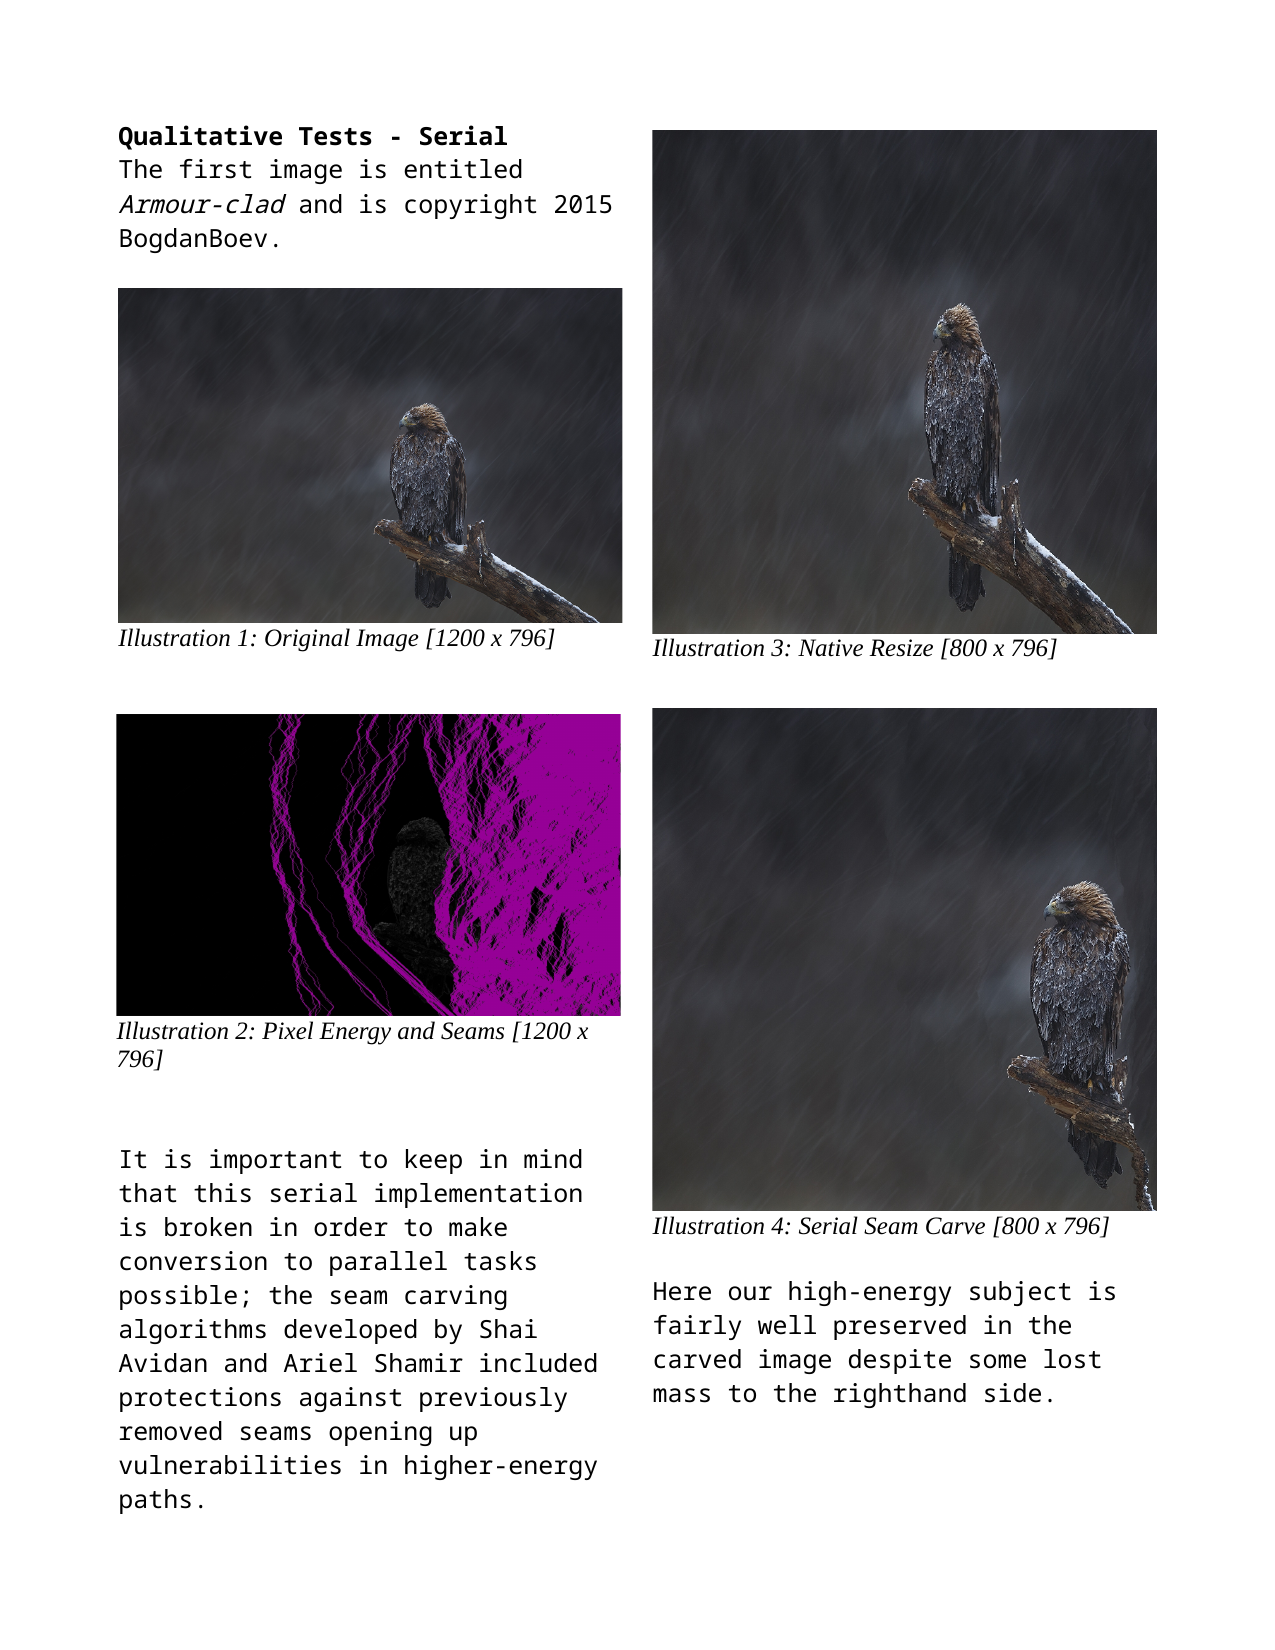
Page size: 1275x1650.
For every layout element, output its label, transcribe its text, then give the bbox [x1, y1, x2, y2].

picture [652, 708, 1157, 1211]
text Illustration 1: Original Image [1200 x 796] [118, 623, 622, 652]
text Illustration 2: Pixel Energy and Seams [1200 x 796] [116, 1016, 621, 1073]
text It is important to keep in mind that this serial implementation is broken in order to make conversion to parallel tasks possible; the seam carving algorithms developed by Shai Avidan and Ariel Shamir included protections against previously removed seams opening up vulnerabilities in higher-energy paths. [118, 1141, 622, 1516]
text Illustration 3: Native Resize [800 x 796] [652, 634, 1157, 662]
picture [118, 288, 623, 623]
text The first image is entitled Armour-clad and is copyright 2015 BogdanBoev. [118, 152, 622, 254]
picture [116, 714, 621, 1016]
picture [652, 130, 1157, 634]
text Qualitative Tests - Serial [118, 118, 622, 152]
text Illustration 4: Serial Seam Carve [800 x 796] [652, 1211, 1157, 1240]
text Here our high-energy subject is fairly well preserved in the carved image despite some lost mass to the righthand side. [652, 1274, 1157, 1410]
